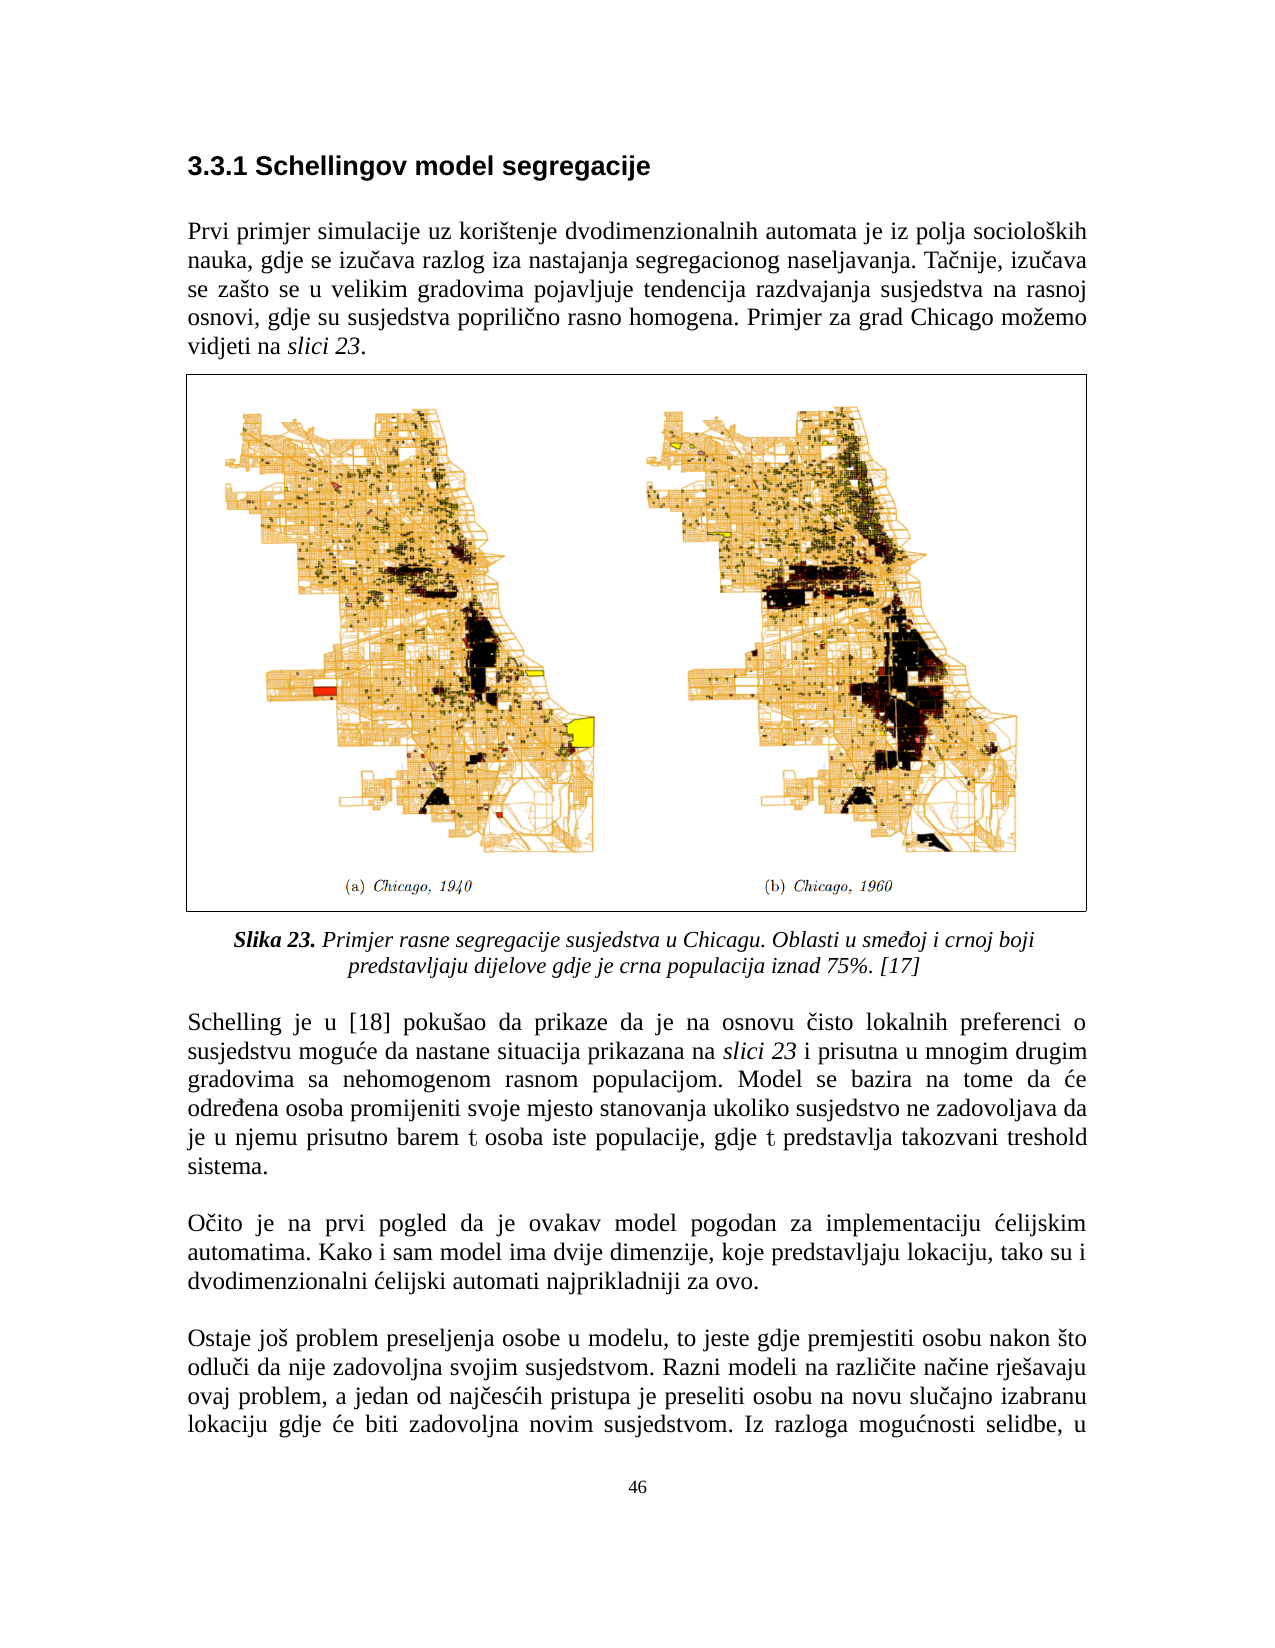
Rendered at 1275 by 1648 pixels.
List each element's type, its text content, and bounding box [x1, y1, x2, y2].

picture [188, 377, 1083, 908]
text Ostaje još problem preseljenja osobe u modelu, to jeste gdje premjestiti osobu nakon što odluči da nije zadovoljna svojim susjedstvom. Razni modeli na različite načine rješavaju ovaj problem, a jedan od najčesćih pristupa je preseliti osobu na novu slučajno izabranu lokaciju gdje će biti zadovoljna novim susjedstvom. Iz razloga mogućnosti selidbe, u [187, 1323, 1088, 1438]
picture [766, 1129, 775, 1146]
text Slika 23. Primjer rasne segregacije susjedstva u Chicagu. Oblasti u smeđoj i crnoj boji predstavljaju dijelove gdje je crna populacija iznad 75%. [17] [185, 926, 1085, 978]
subtitle 3.3.1 Schellingov model segregacije [187, 150, 1088, 181]
picture [468, 1129, 477, 1146]
text Prvi primjer simulacije uz korištenje dvodimenzionalnih automata je iz polja socioloških nauka, gdje se izučava razlog iza nastajanja segregacionog naseljavanja. Tačnije, izučava se zašto se u velikim gradovima pojavljuje tendencija razdvajanja susjedstva na rasnoj osnovi, gdje su susjedstva poprilično rasno homogena. Primjer za grad Chicago možemo vidjeti na slici 23. [187, 216, 1088, 360]
text Očito je na prvi pogled da je ovakav model pogodan za implementaciju ćelijskim automatima. Kako i sam model ima dvije dimenzije, koje predstavljaju lokaciju, tako su i dvodimenzionalni ćelijski automati najprikladniji za ovo. [187, 1208, 1088, 1294]
text Schelling je u [18] pokušao da prikaze da je na osnovu čisto lokalnih preferenci o susjedstvu moguće da nastane situacija prikazana na slici 23 i prisutna u mnogim drugim gradovima sa nehomogenom rasnom populacijom. Model se bazira na tome da će određena osoba promijeniti svoje mjesto stanovanja ukoliko susjedstvo ne zadovoljava da je u njemu prisutno barem osoba iste populacije, gdje predstavlja takozvani treshold sistema. [187, 1007, 1088, 1179]
